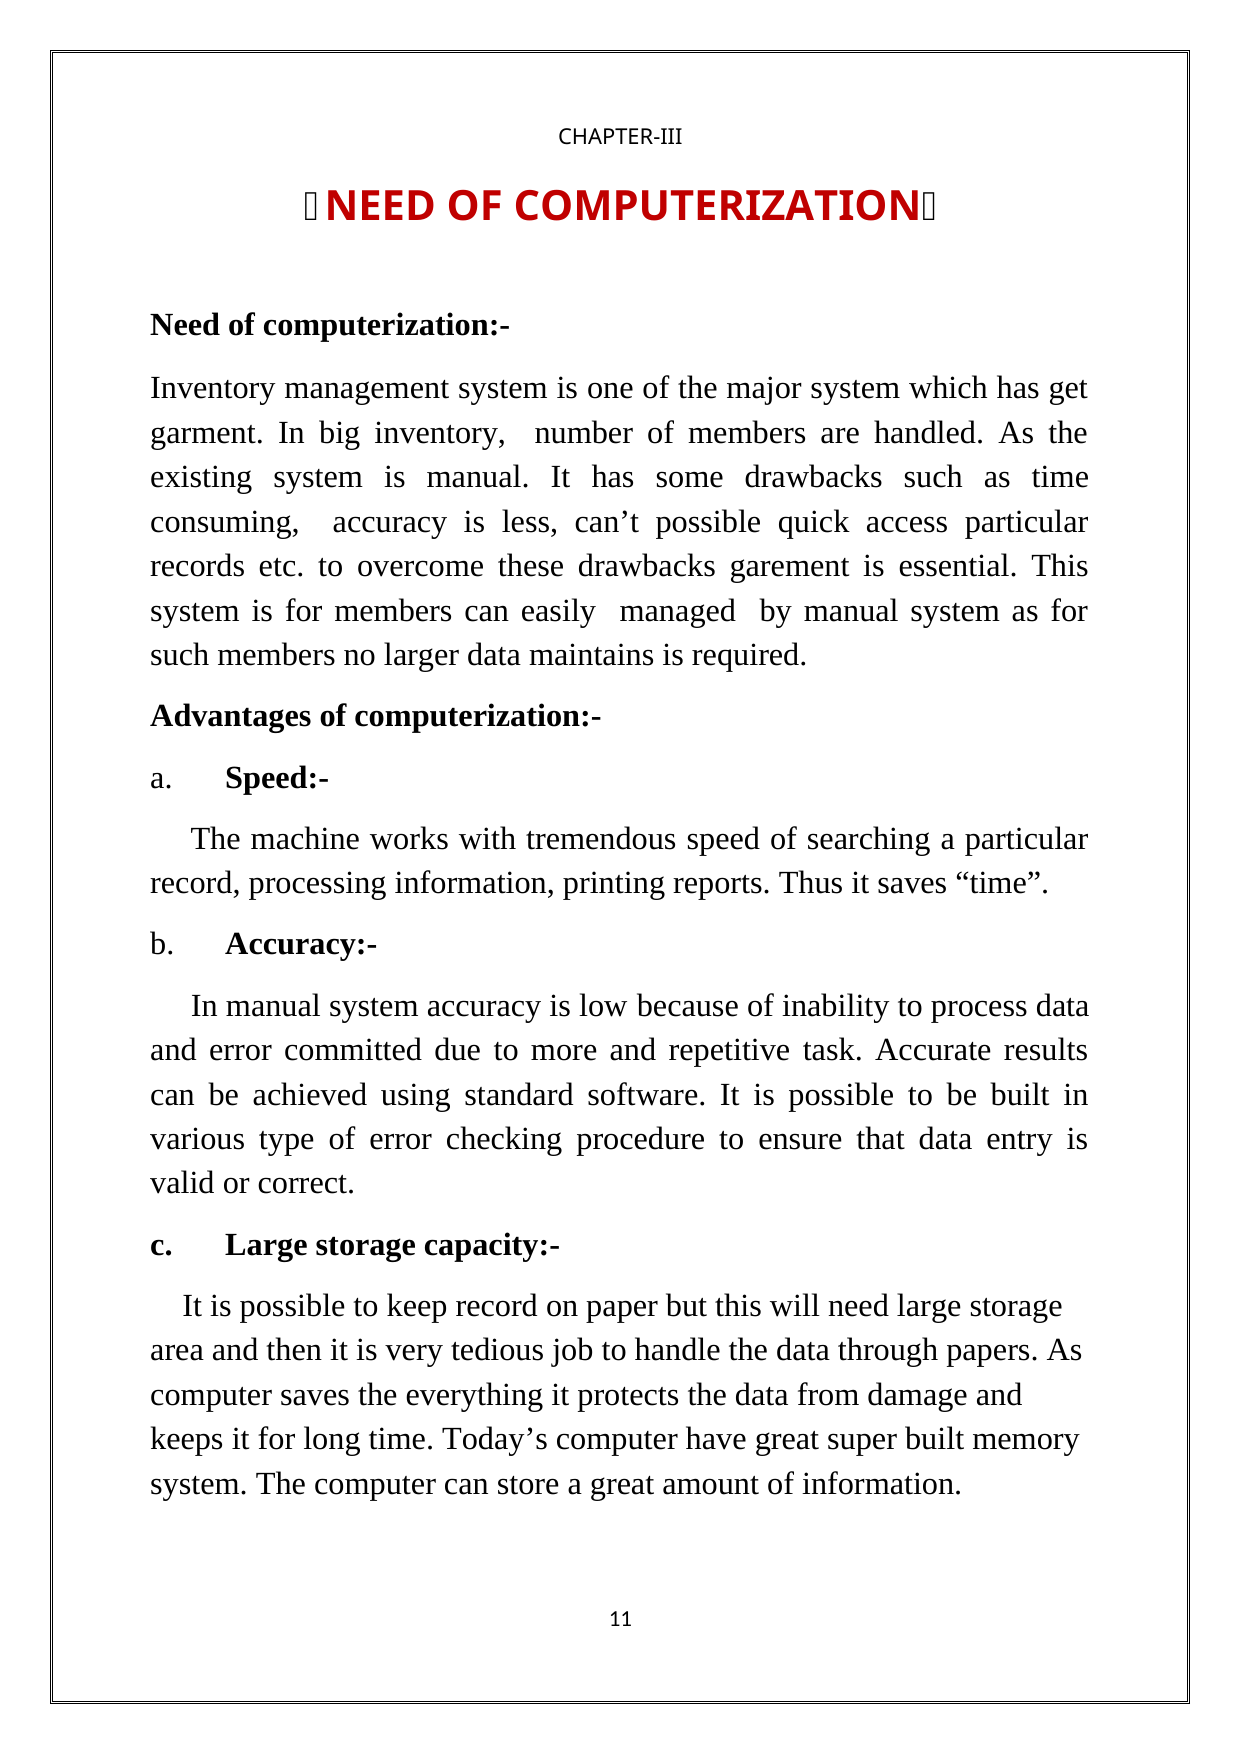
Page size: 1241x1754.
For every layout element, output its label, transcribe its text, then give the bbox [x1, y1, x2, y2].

text It is possible to keep record on paper but this will need large storage area and then it is very tedious job to handle the data through papers. As computer saves the everything it protects the data from damage and keeps it for long time. Today’s computer have great super built memory system. The computer can store a great amount of information. [150, 1286, 1090, 1501]
text Need of computerization:- [150, 305, 1090, 342]
text a. Speed:- [150, 758, 1090, 795]
text  NEED OF COMPUTERIZATION [150, 176, 1090, 233]
text Inventory management system is one of the major system which has get garment. In big inventory, number of members are handled. As the existing system is manual. It has some drawbacks such as time consuming, accuracy is less, can’t possible quick access particular records etc. to overcome these drawbacks garement is essential. This system is for members can easily managed by manual system as for such members no larger data maintains is required. [150, 369, 1090, 673]
text Advantages of computerization:- [150, 697, 1090, 734]
text b. Accuracy:- [150, 925, 1090, 962]
text The machine works with tremendous speed of searching a particular record, processing information, printing reports. Thus it saves “time”. [150, 819, 1090, 901]
text c. Large storage capacity:- [150, 1225, 1090, 1262]
text CHAPTER-III [150, 121, 1090, 151]
text In manual system accuracy is low because of inability to process data and error committed due to more and repetitive task. Accurate results can be achieved using standard software. It is possible to be built in various type of error checking procedure to ensure that data entry is valid or correct. [150, 986, 1090, 1201]
